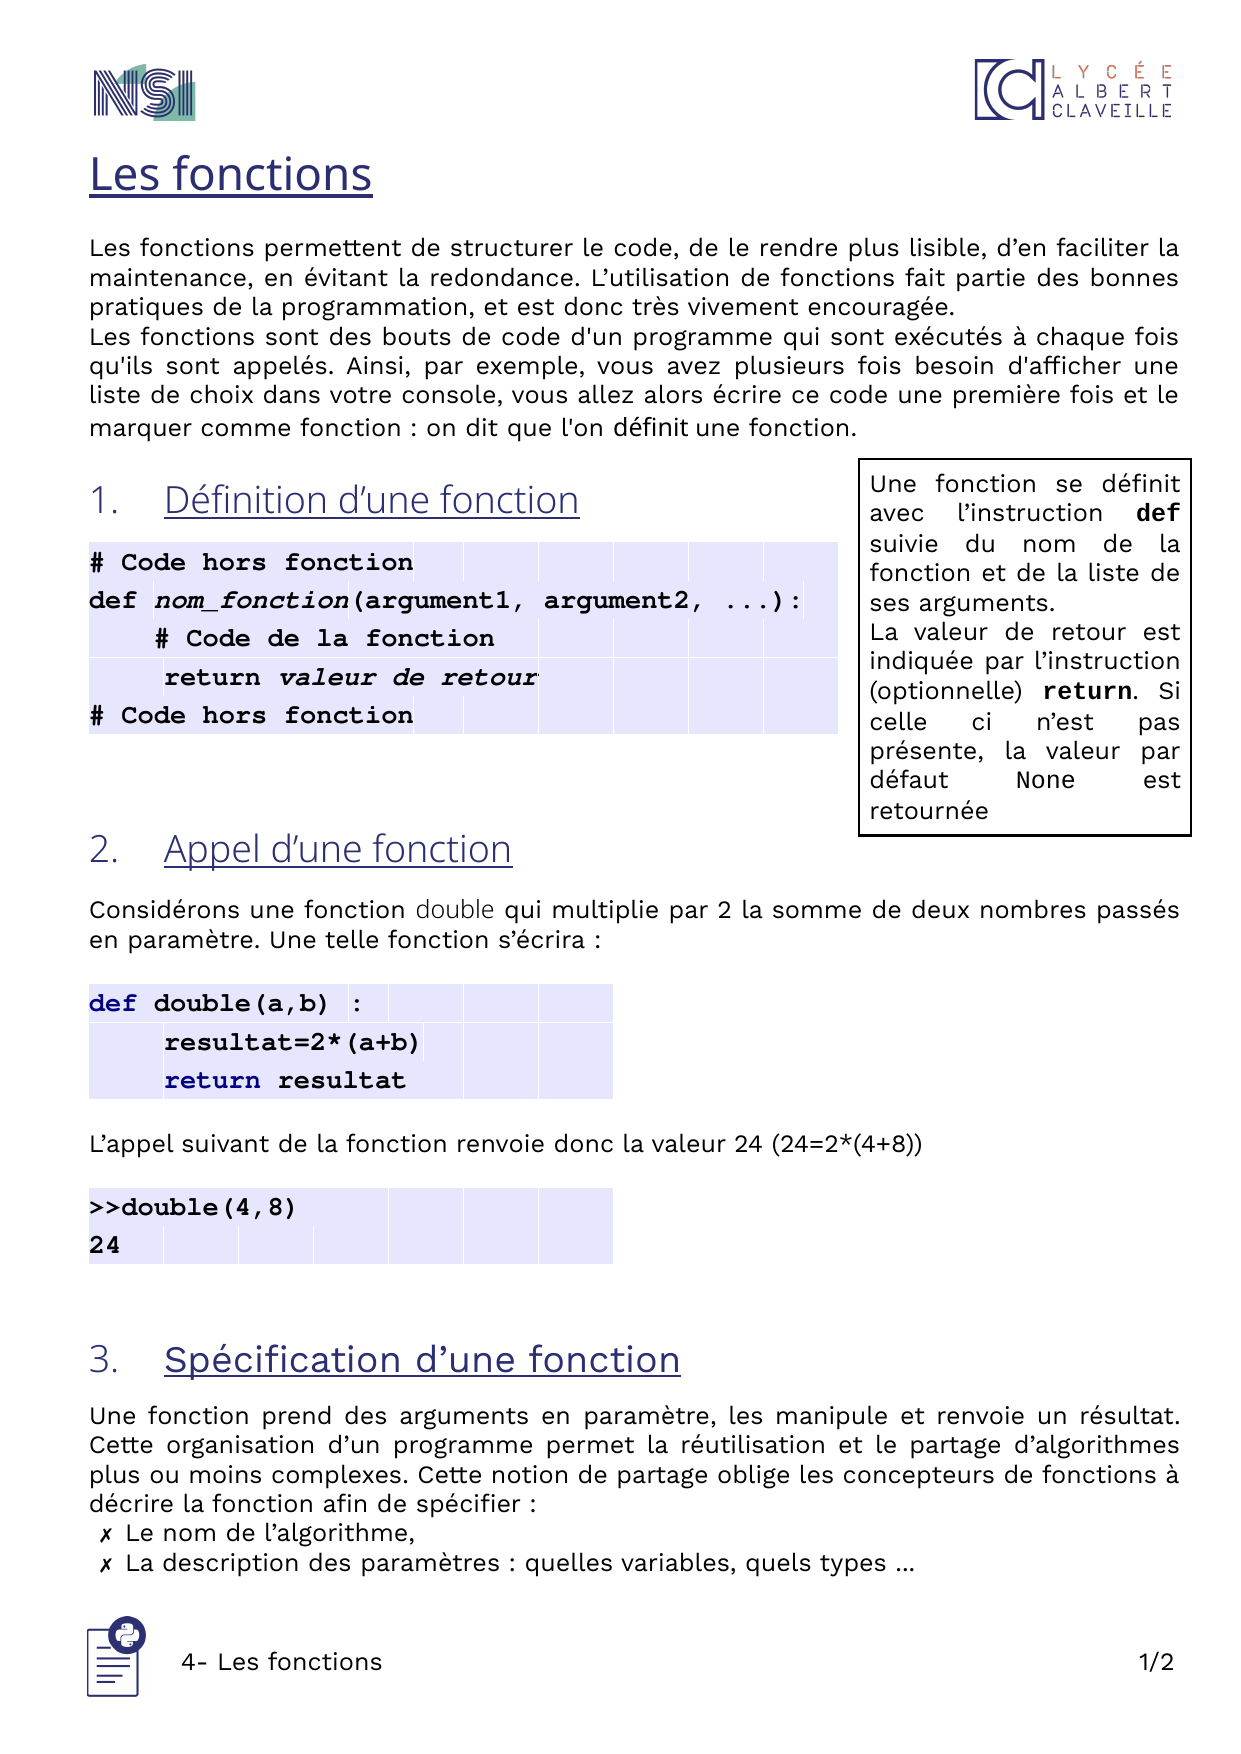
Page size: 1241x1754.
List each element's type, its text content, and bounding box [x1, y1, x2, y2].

text # Code de la fonction [838, 619, 858, 657]
text return resultat [613, 1061, 1181, 1099]
text # Code hors fonction [838, 542, 858, 581]
list La description des paramètres : quelles variables, quels types ... [100, 1548, 1181, 1577]
picture [94, 64, 196, 121]
text >>double(4,8) [88, 1187, 1181, 1226]
text Considérons une fonction double qui multiplie par 2 la somme de deux nombres passés en paramètre. Une telle fonction s’écrira : [88, 891, 1181, 955]
picture [87, 1616, 146, 1697]
text return valeur de retour [88, 657, 858, 696]
subtitle Définition d’une fonction [88, 473, 858, 524]
text Les fonctions sont des bouts de code d'un programme qui sont exécutés à chaque fois qu'ils sont appelés. Ainsi, par exemple, vous avez plusieurs fois besoin d'afficher une liste de choix dans votre console, vous allez alors écrire ce code une première fois et le marquer comme fonction : on dit que l'on définit une fonction. [88, 322, 1181, 444]
text resultat=2*(a+b) [88, 1022, 1181, 1061]
text def double(a,b) : [613, 984, 1181, 1022]
subtitle Spécification d’une fonction [88, 1332, 1181, 1383]
list La valeur de retour est indiquée par l’instruction (optionnelle) return. Si celle ci n’est pas présente, la valeur par défaut None est retournée [869, 617, 1181, 826]
text 24 [613, 1226, 1181, 1264]
list Une fonction se définit avec l’instruction def suivie du nom de la fonction et de la liste de ses arguments. [869, 469, 1181, 617]
text Une fonction prend des arguments en paramètre, les manipule et renvoie un résultat. Cette organisation d’un programme permet la réutilisation et le partage d’algorithmes plus ou moins complexes. Cette notion de partage oblige les concepteurs de fonctions à décrire la fonction afin de spécifier : [88, 1401, 1181, 1518]
text # Code hors fonction [838, 696, 858, 734]
list Le nom de l’algorithme, [100, 1518, 1181, 1548]
picture [974, 59, 1172, 120]
subtitle Appel d’une fonction [88, 822, 1181, 873]
text L’appel suivant de la fonction renvoie donc la valeur 24 (24=2*(4+8)) [88, 1129, 1181, 1158]
subtitle Les fonctions [88, 142, 1181, 204]
text Les fonctions permettent de structurer le code, de le rendre plus lisible, d’en faciliter la maintenance, en évitant la redondance. L’utilisation de fonctions fait partie des bonnes pratiques de la programmation, et est donc très vivement encouragée. [88, 233, 1181, 322]
